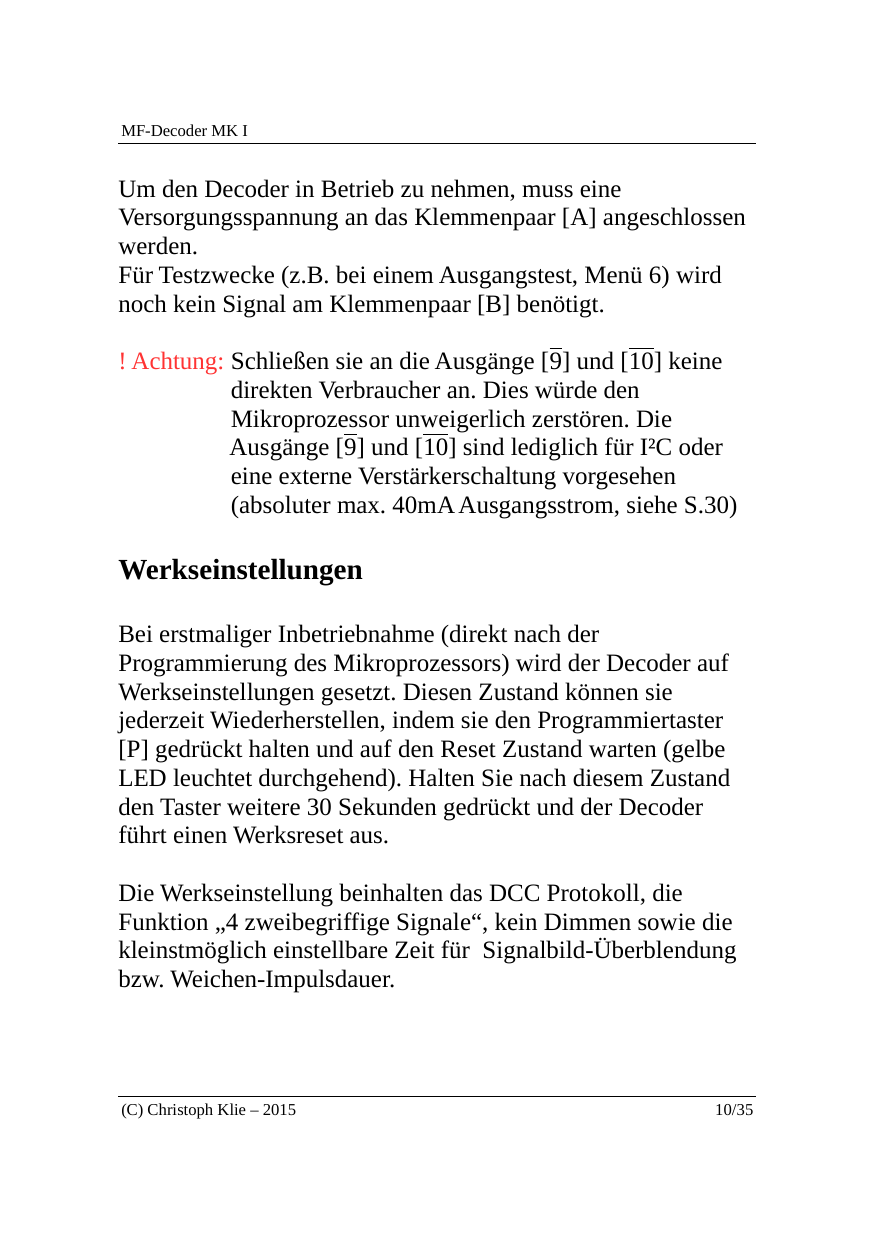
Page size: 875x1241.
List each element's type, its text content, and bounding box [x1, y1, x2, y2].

text eine externe Verstärkerschaltung vorgesehen (absoluter max. 40mA Ausgangsstrom, siehe S.30) [118, 461, 756, 519]
text Um den Decoder in Betrieb zu nehmen, muss eine Versorgungsspannung an das Klemmenpaar [A] angeschlossen werden. Für Testzwecke (z.B. bei einem Ausgangstest, Menü 6) wird noch kein Signal am Klemmenpaar [B] benötigt. [118, 174, 756, 317]
text ! Achtung: Schließen sie an die Ausgänge [9] und [10] keine [118, 346, 756, 375]
text direkten Verbraucher an. Dies würde den Mikroprozessor unweigerlich zerstören. Die Ausgänge [9] und [10] sind lediglich für I²C oder [118, 375, 756, 461]
text Werkseinstellungen [118, 552, 756, 586]
text Die Werkseinstellung beinhalten das DCC Protokoll, die Funktion „4 zweibegriffige Signale“, kein Dimmen sowie die kleinstmöglich einstellbare Zeit für Signalbild-Überblendung bzw. Weichen-Impulsdauer. [118, 878, 756, 993]
text Bei erstmaliger Inbetriebnahme (direkt nach der Programmierung des Mikroprozessors) wird der Decoder auf Werkseinstellungen gesetzt. Diesen Zustand können sie jederzeit Wiederherstellen, indem sie den Programmiertaster [P] gedrückt halten und auf den Reset Zustand warten (gelbe LED leuchtet durchgehend). Halten Sie nach diesem Zustand den Taster weitere 30 Sekunden gedrückt und der Decoder führt einen Werksreset aus. [118, 619, 756, 849]
